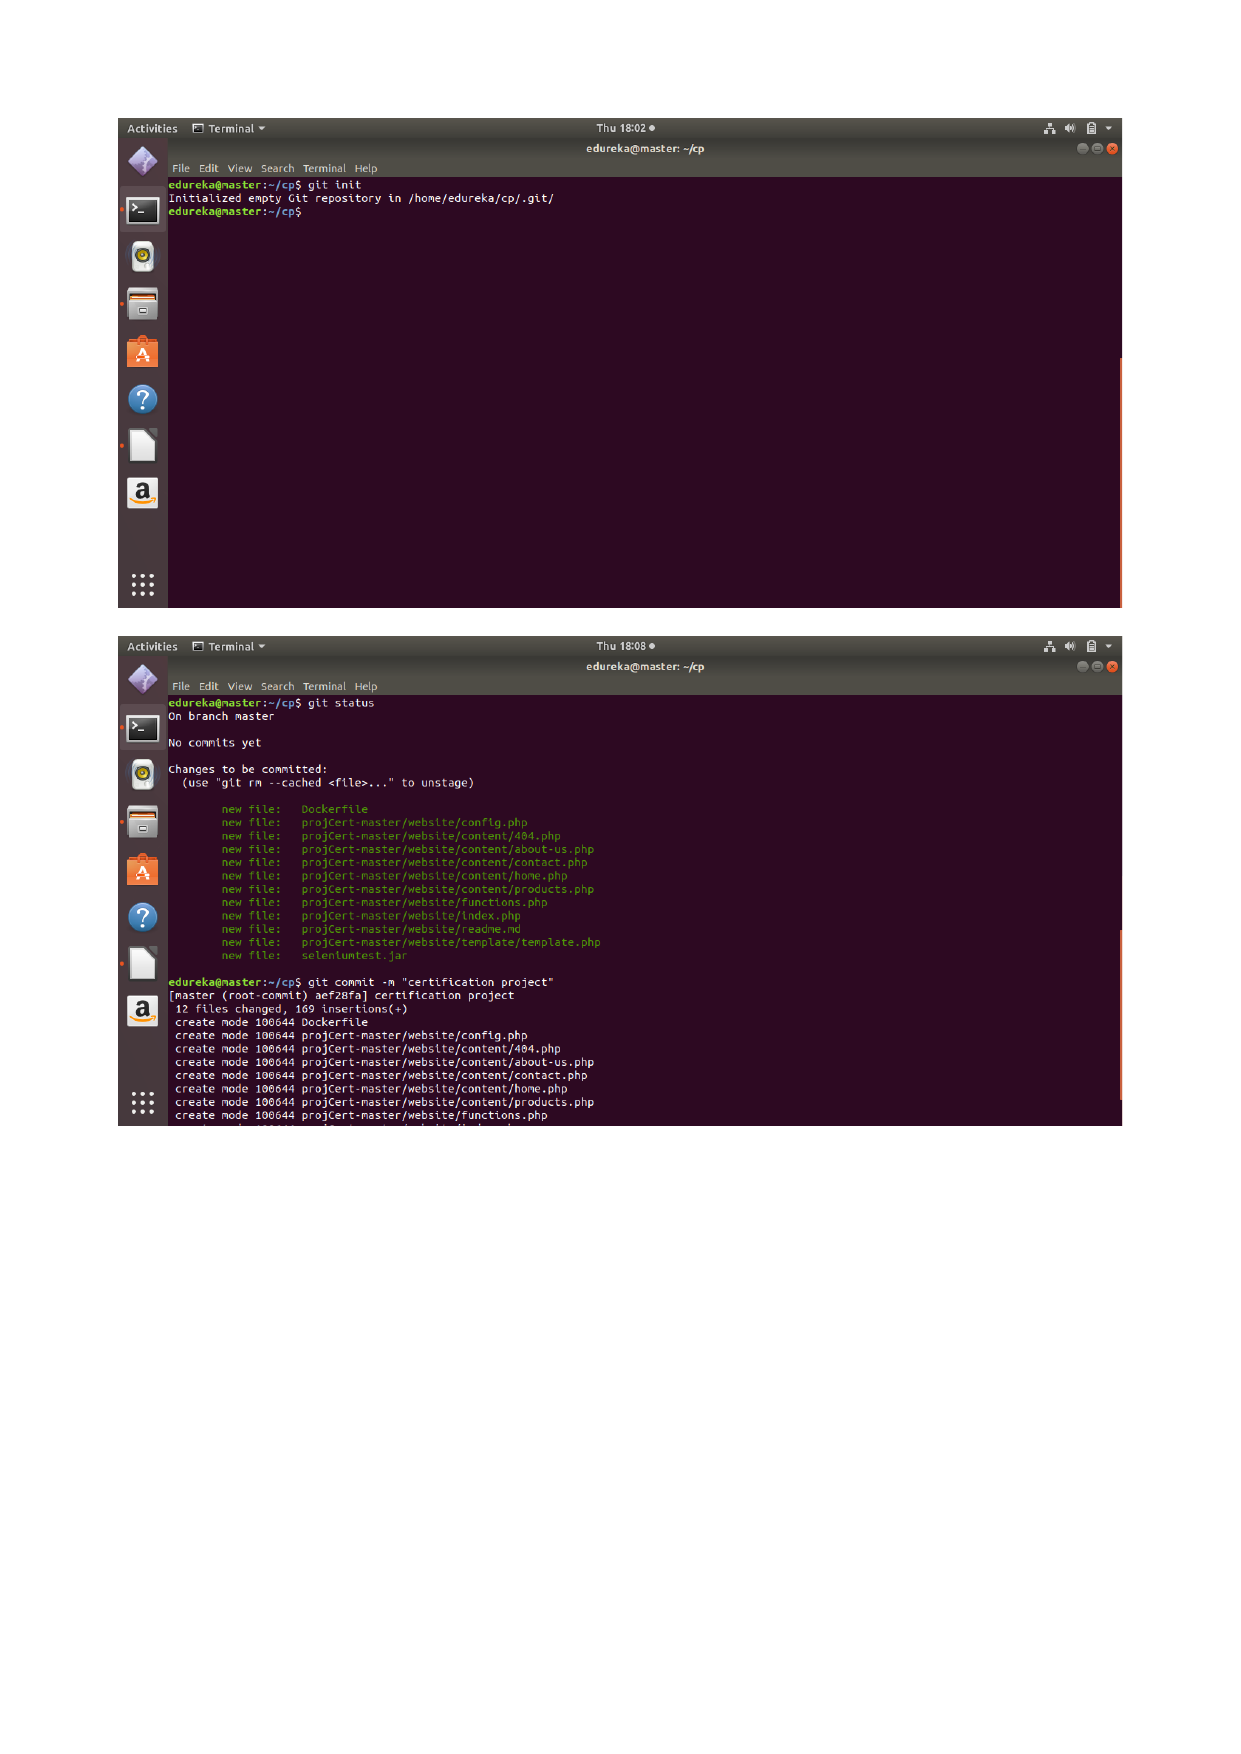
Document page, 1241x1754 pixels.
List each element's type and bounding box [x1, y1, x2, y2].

picture [118, 636, 1123, 1126]
picture [118, 118, 1123, 608]
